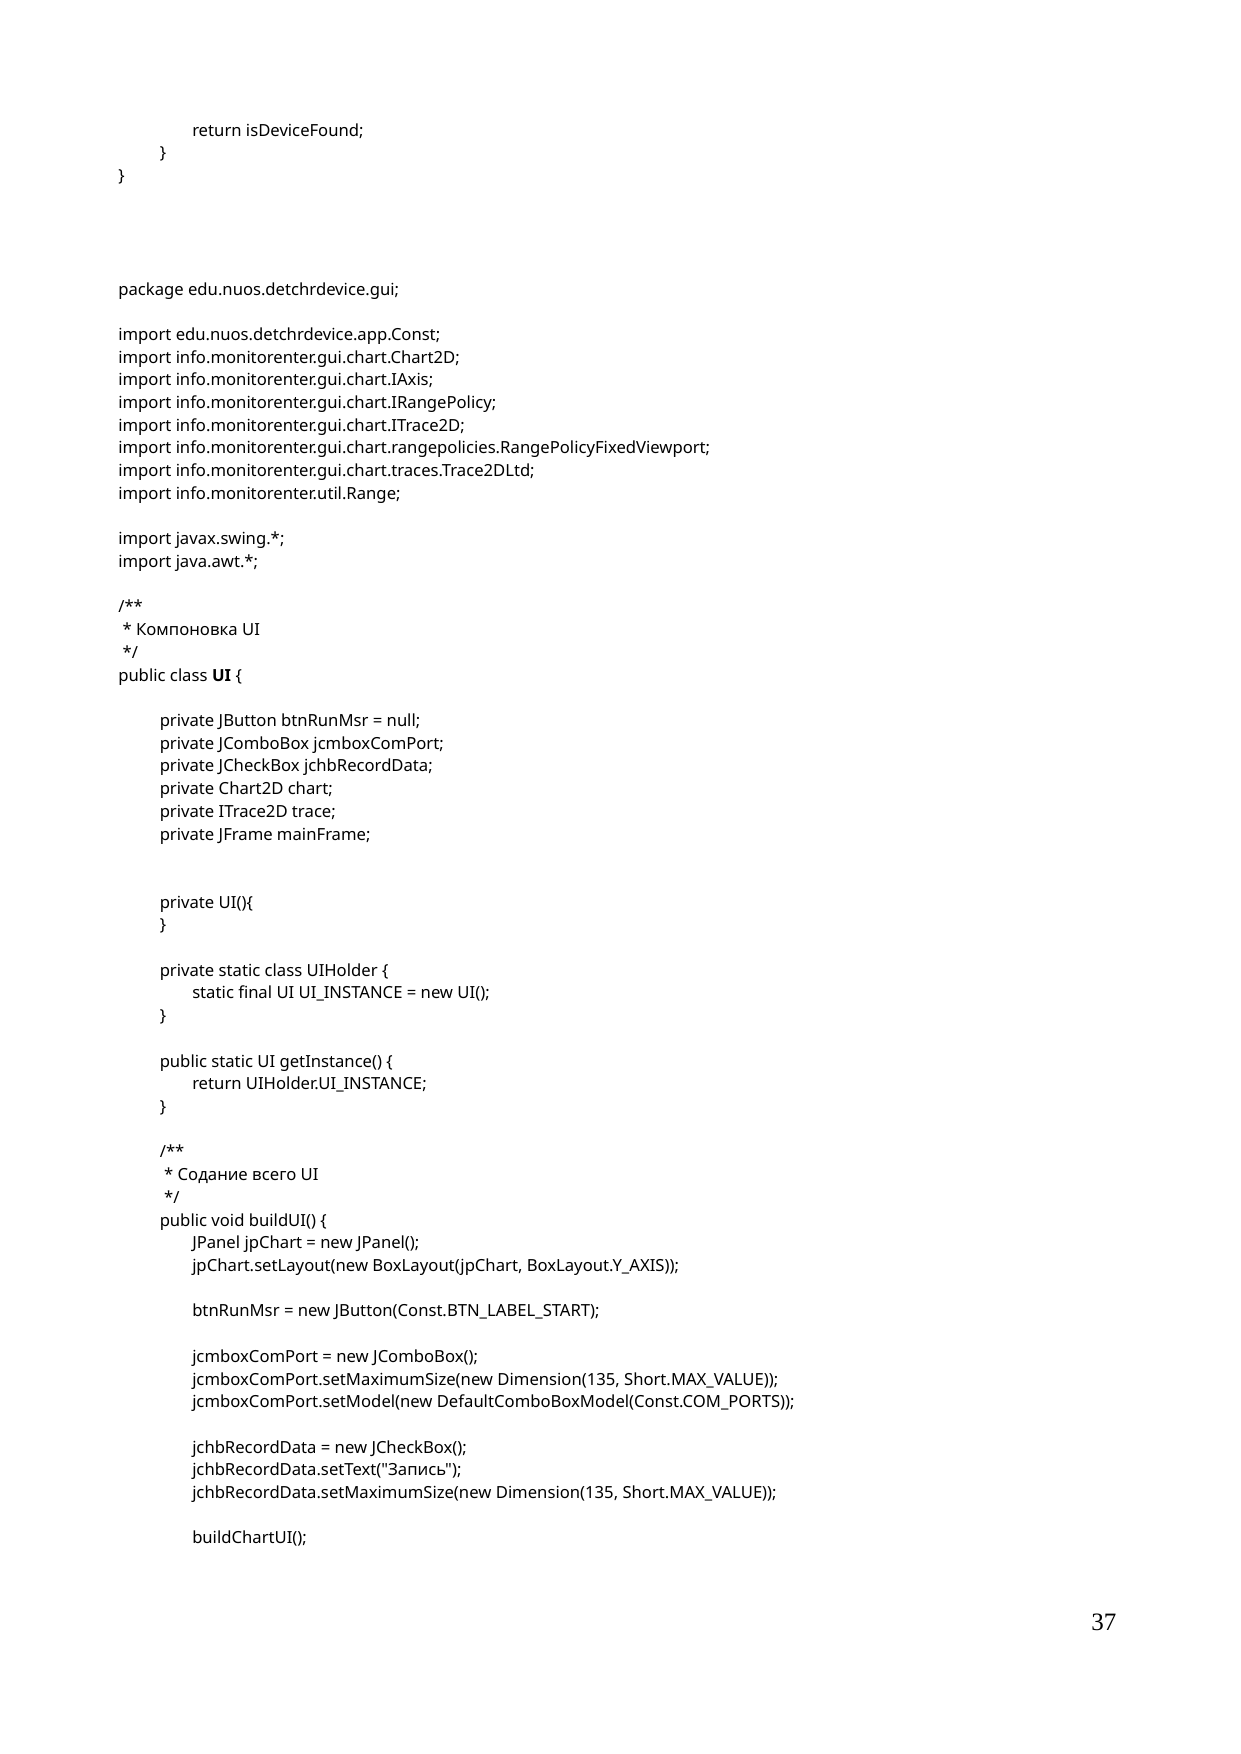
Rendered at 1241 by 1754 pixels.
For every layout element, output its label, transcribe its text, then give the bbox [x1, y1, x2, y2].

text package edu.nuos.detchrdevice.gui; [118, 277, 1122, 300]
text return isDeviceFound; [118, 118, 1122, 141]
text btnRunMsr = new JButton(Const.BTN_LABEL_START); [118, 1299, 1122, 1322]
text } [118, 1004, 1122, 1026]
text JPanel jpChart = new JPanel(); [118, 1231, 1122, 1253]
text public void buildUI() { [118, 1208, 1122, 1231]
text import info.monitorenter.gui.chart.rangepolicies.RangePolicyFixedViewport; [118, 436, 1122, 459]
text */ [118, 1185, 1122, 1208]
text import javax.swing.*; [118, 527, 1122, 549]
text jpChart.setLayout(new BoxLayout(jpChart, BoxLayout.Y_AXIS)); [118, 1253, 1122, 1276]
text private JComboBox jcmboxComPort; [118, 731, 1122, 754]
text import info.monitorenter.util.Range; [118, 481, 1122, 504]
text jcmboxComPort.setModel(new DefaultComboBoxModel(Const.COM_PORTS)); [118, 1390, 1122, 1412]
text import info.monitorenter.gui.chart.IRangePolicy; [118, 391, 1122, 413]
text * Содание всего UI [118, 1163, 1122, 1185]
text * Компоновка UI [118, 618, 1122, 640]
text } [118, 141, 1122, 163]
text static final UI UI_INSTANCE = new UI(); [118, 981, 1122, 1004]
text public static UI getInstance() { [118, 1049, 1122, 1072]
text private JCheckBox jchbRecordData; [118, 754, 1122, 777]
text import info.monitorenter.gui.chart.traces.Trace2DLtd; [118, 459, 1122, 481]
text } [118, 1094, 1122, 1117]
text jchbRecordData.setText("Запись"); [118, 1458, 1122, 1481]
text buildChartUI(); [118, 1526, 1122, 1549]
text } [118, 913, 1122, 936]
text jcmboxComPort = new JComboBox(); [118, 1344, 1122, 1367]
text /** [118, 1140, 1122, 1163]
text import info.monitorenter.gui.chart.ITrace2D; [118, 413, 1122, 436]
text import edu.nuos.detchrdevice.app.Const; [118, 322, 1122, 345]
text import java.awt.*; [118, 549, 1122, 572]
text private JFrame mainFrame; [118, 822, 1122, 845]
text */ [118, 640, 1122, 663]
text /** [118, 595, 1122, 618]
text private JButton btnRunMsr = null; [118, 708, 1122, 731]
text import info.monitorenter.gui.chart.IAxis; [118, 368, 1122, 391]
text return UIHolder.UI_INSTANCE; [118, 1072, 1122, 1094]
text jcmboxComPort.setMaximumSize(new Dimension(135, Short.MAX_VALUE)); [118, 1367, 1122, 1390]
text import info.monitorenter.gui.chart.Chart2D; [118, 345, 1122, 368]
text private static class UIHolder { [118, 958, 1122, 981]
text private Chart2D chart; [118, 777, 1122, 799]
text jchbRecordData = new JCheckBox(); [118, 1435, 1122, 1458]
text jchbRecordData.setMaximumSize(new Dimension(135, Short.MAX_VALUE)); [118, 1481, 1122, 1503]
text public class UI { [118, 663, 1122, 686]
text } [118, 163, 1122, 186]
text private ITrace2D trace; [118, 799, 1122, 822]
text private UI(){ [118, 890, 1122, 913]
